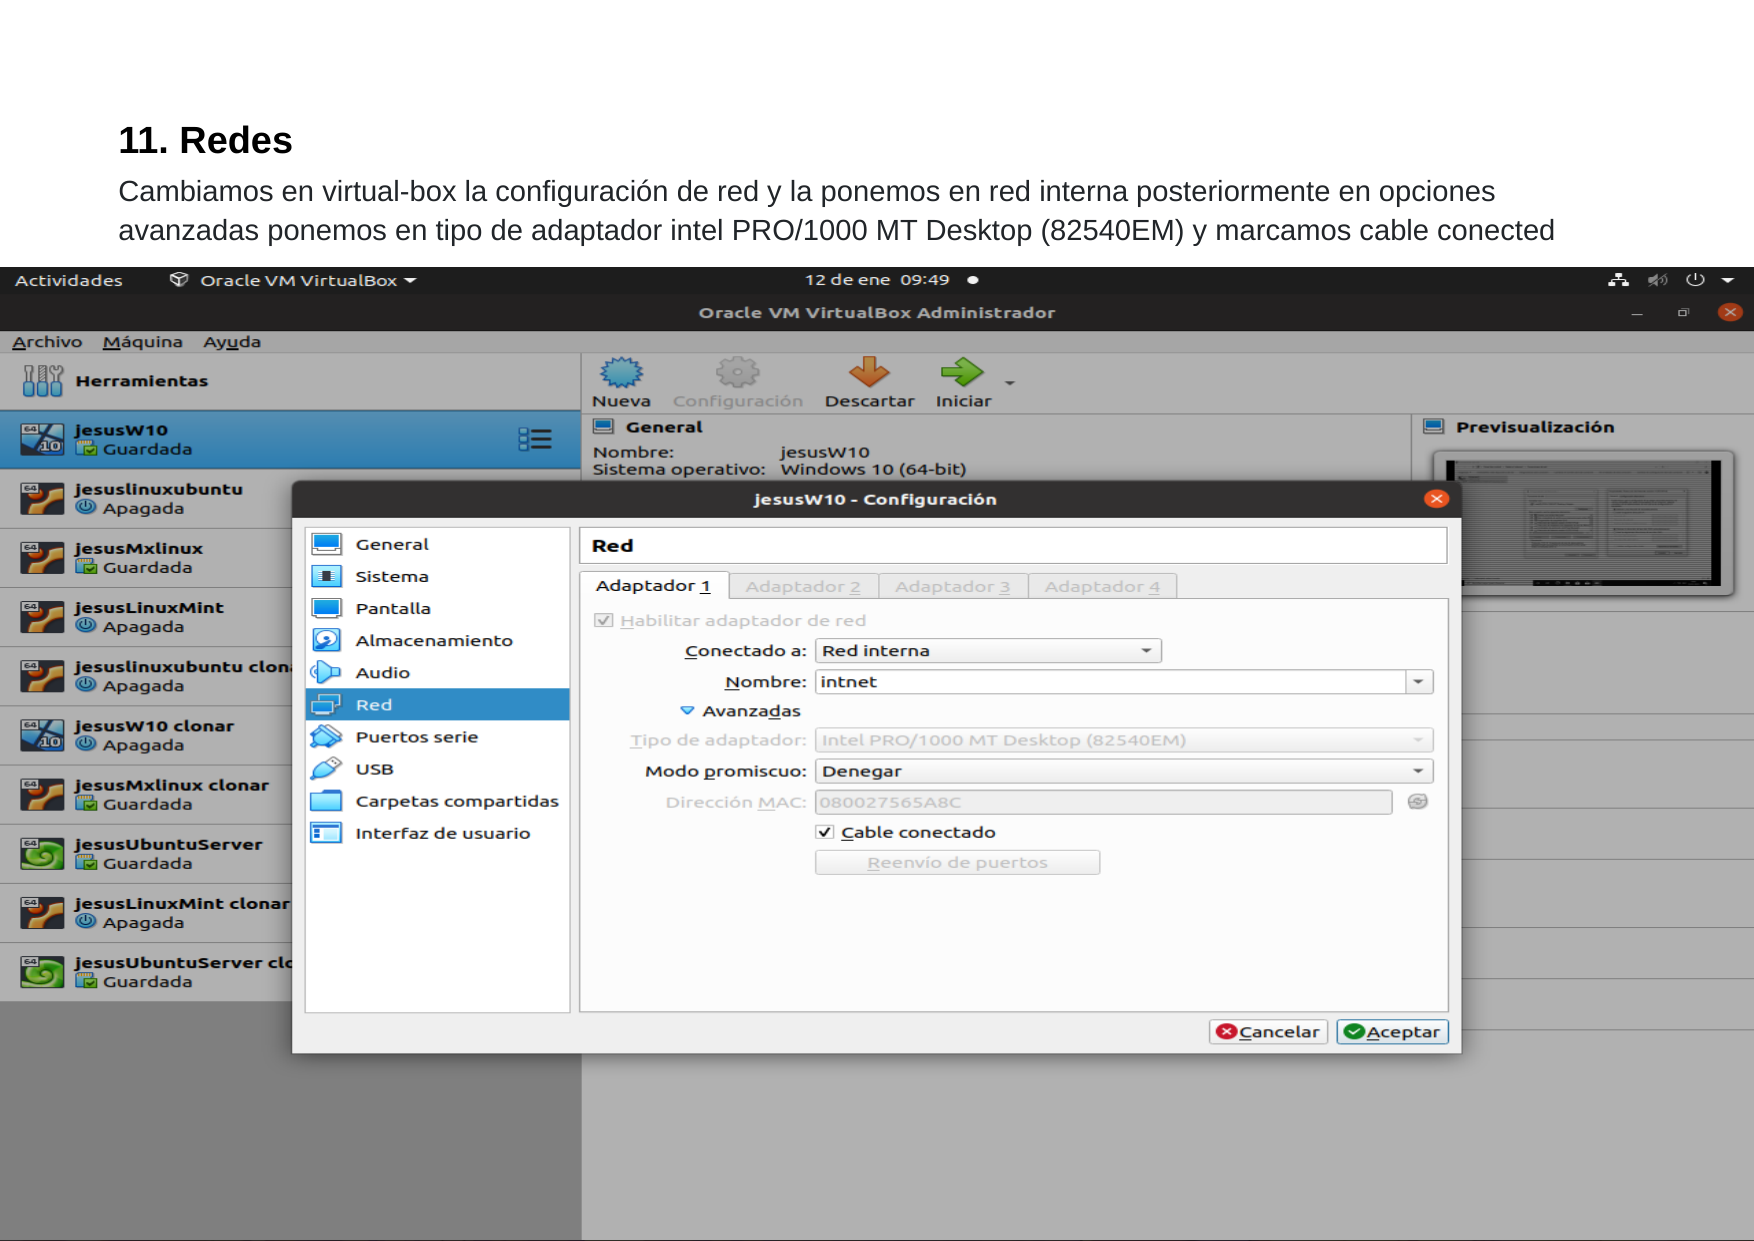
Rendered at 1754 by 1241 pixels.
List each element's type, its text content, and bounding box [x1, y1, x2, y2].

picture [0, 267, 1754, 1241]
subtitle 11. Redes [118, 118, 1636, 162]
text Cambiamos en virtual-box la configuración de red y la ponemos en red interna posteriormente en opciones avanzadas ponemos en tipo de adaptador intel PRO/1000 MT Desktop (82540EM) y marcamos cable conected [118, 174, 1636, 246]
